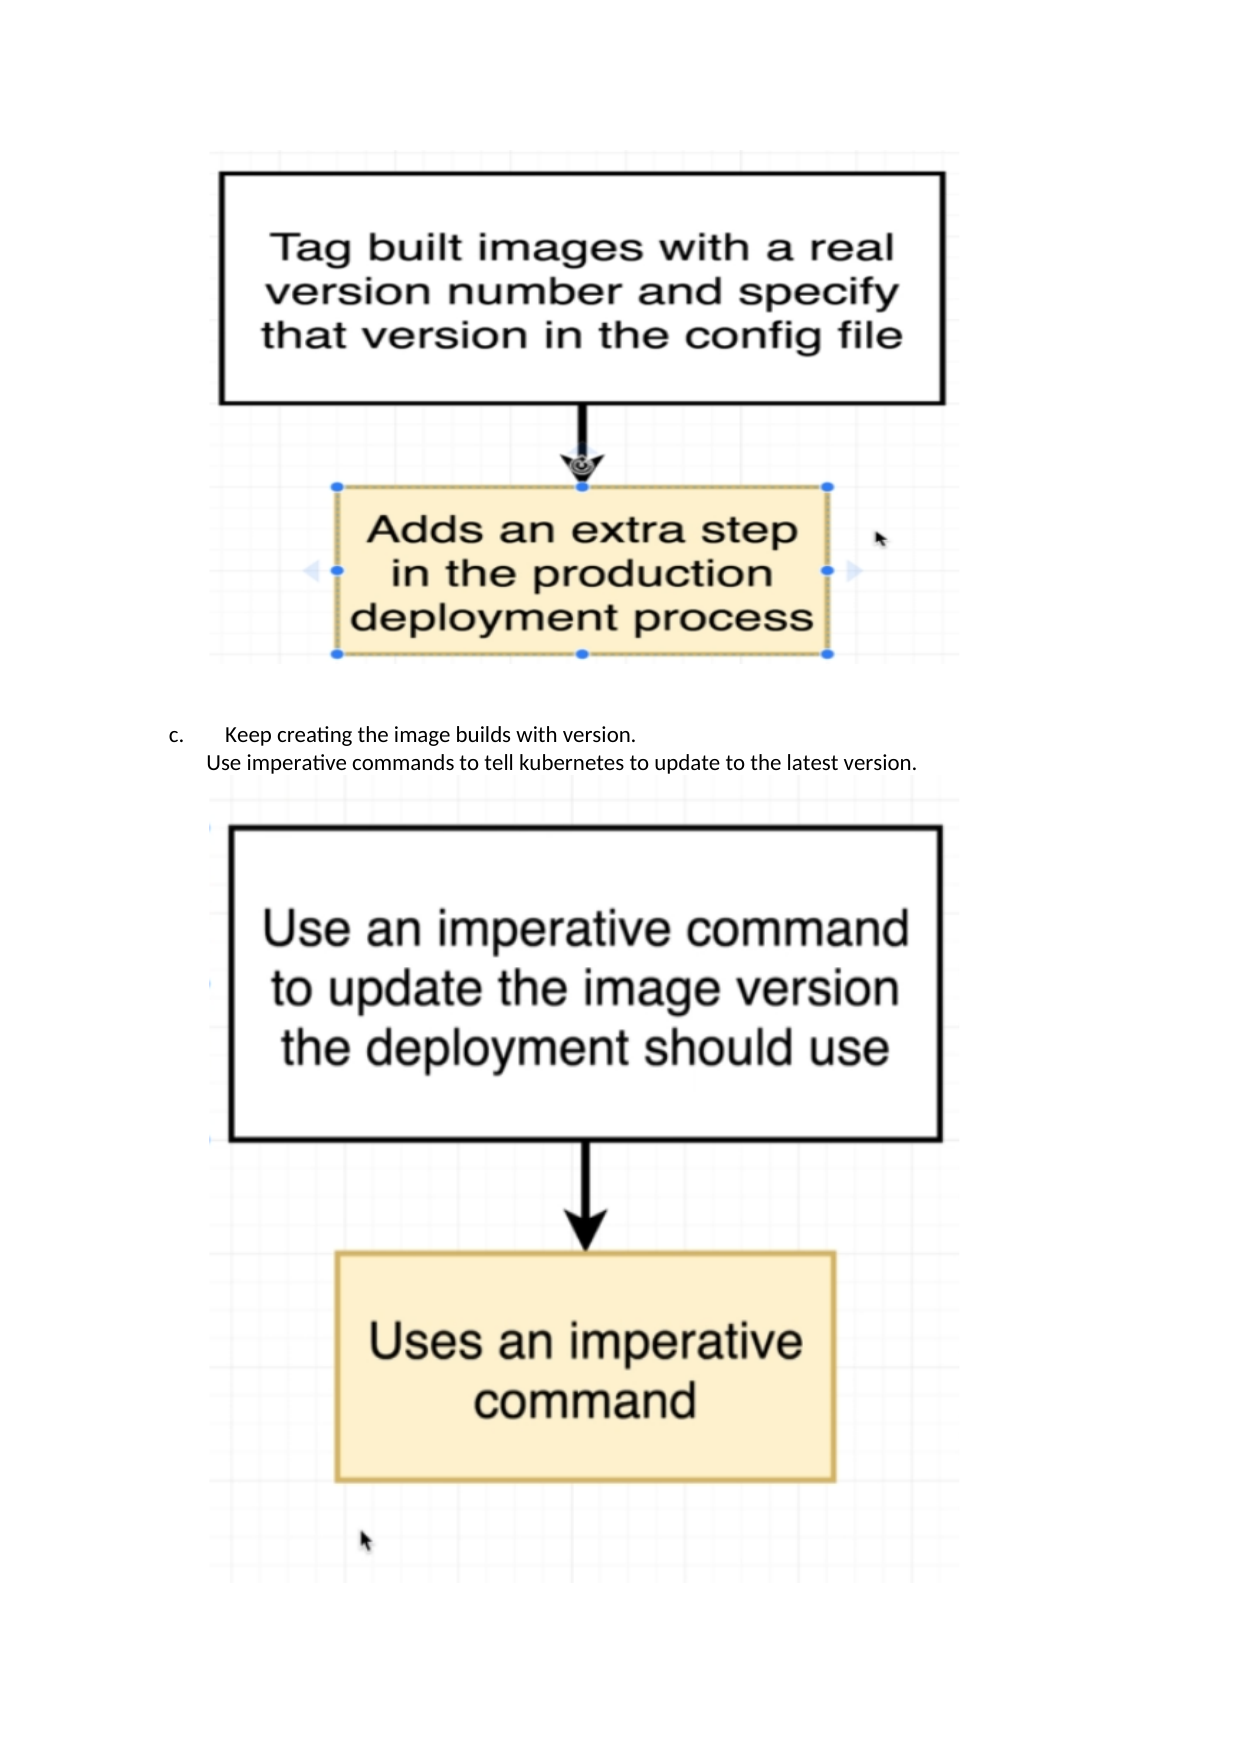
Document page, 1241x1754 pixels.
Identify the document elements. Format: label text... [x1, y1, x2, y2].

text Use imperative commands to tell kubernetes to update to the latest version. [206, 748, 1090, 776]
picture [209, 775, 960, 1583]
list Keep creating the image builds with version. [169, 720, 1090, 748]
picture [209, 150, 960, 664]
